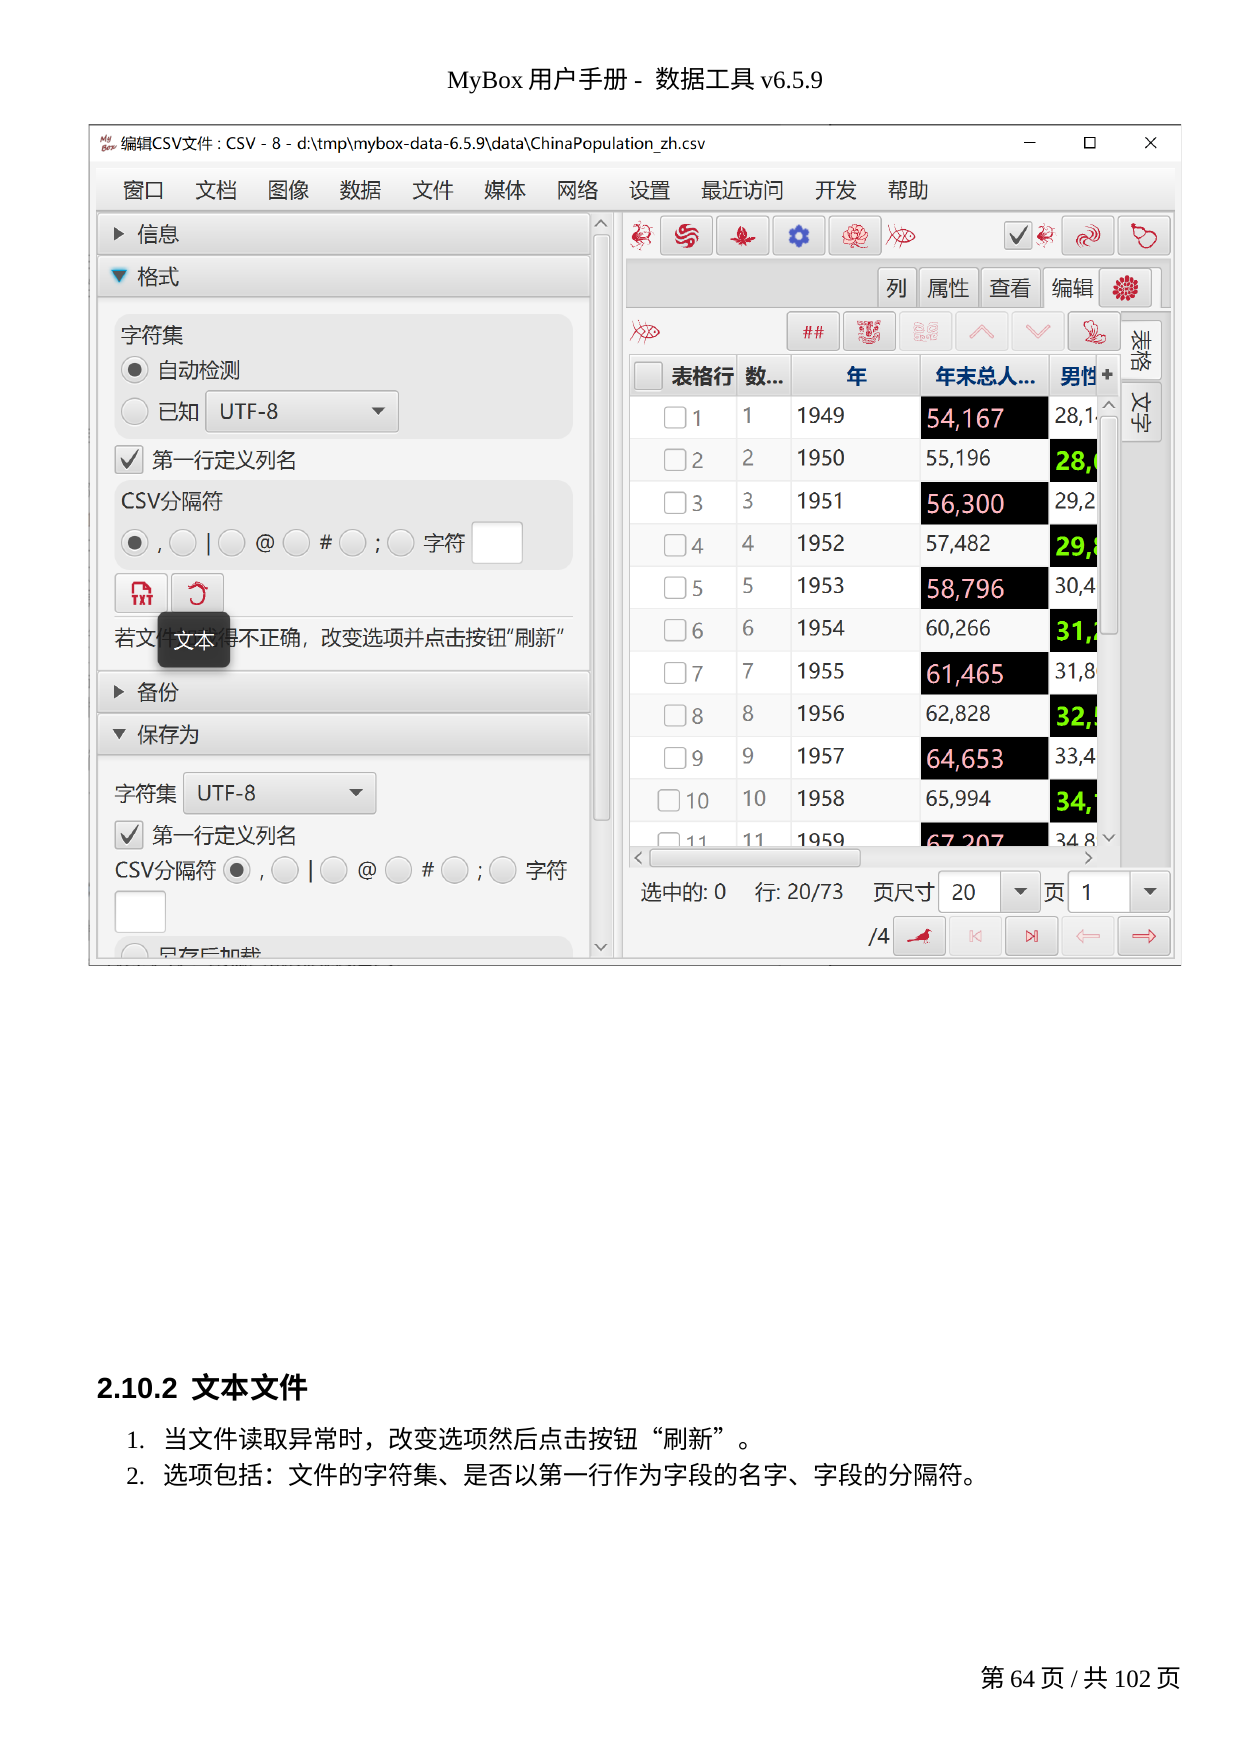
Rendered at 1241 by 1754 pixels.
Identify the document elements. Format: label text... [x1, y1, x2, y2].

picture [88, 124, 1182, 966]
subtitle 文本文件 [88, 1365, 1181, 1407]
list 当文件读取异常时，改变选项然后点击按钮“刷新”。 [126, 1419, 1181, 1456]
list 选项包括：文件的字符集、是否以第一行作为字段的名字、字段的分隔符。 [126, 1456, 1181, 1492]
